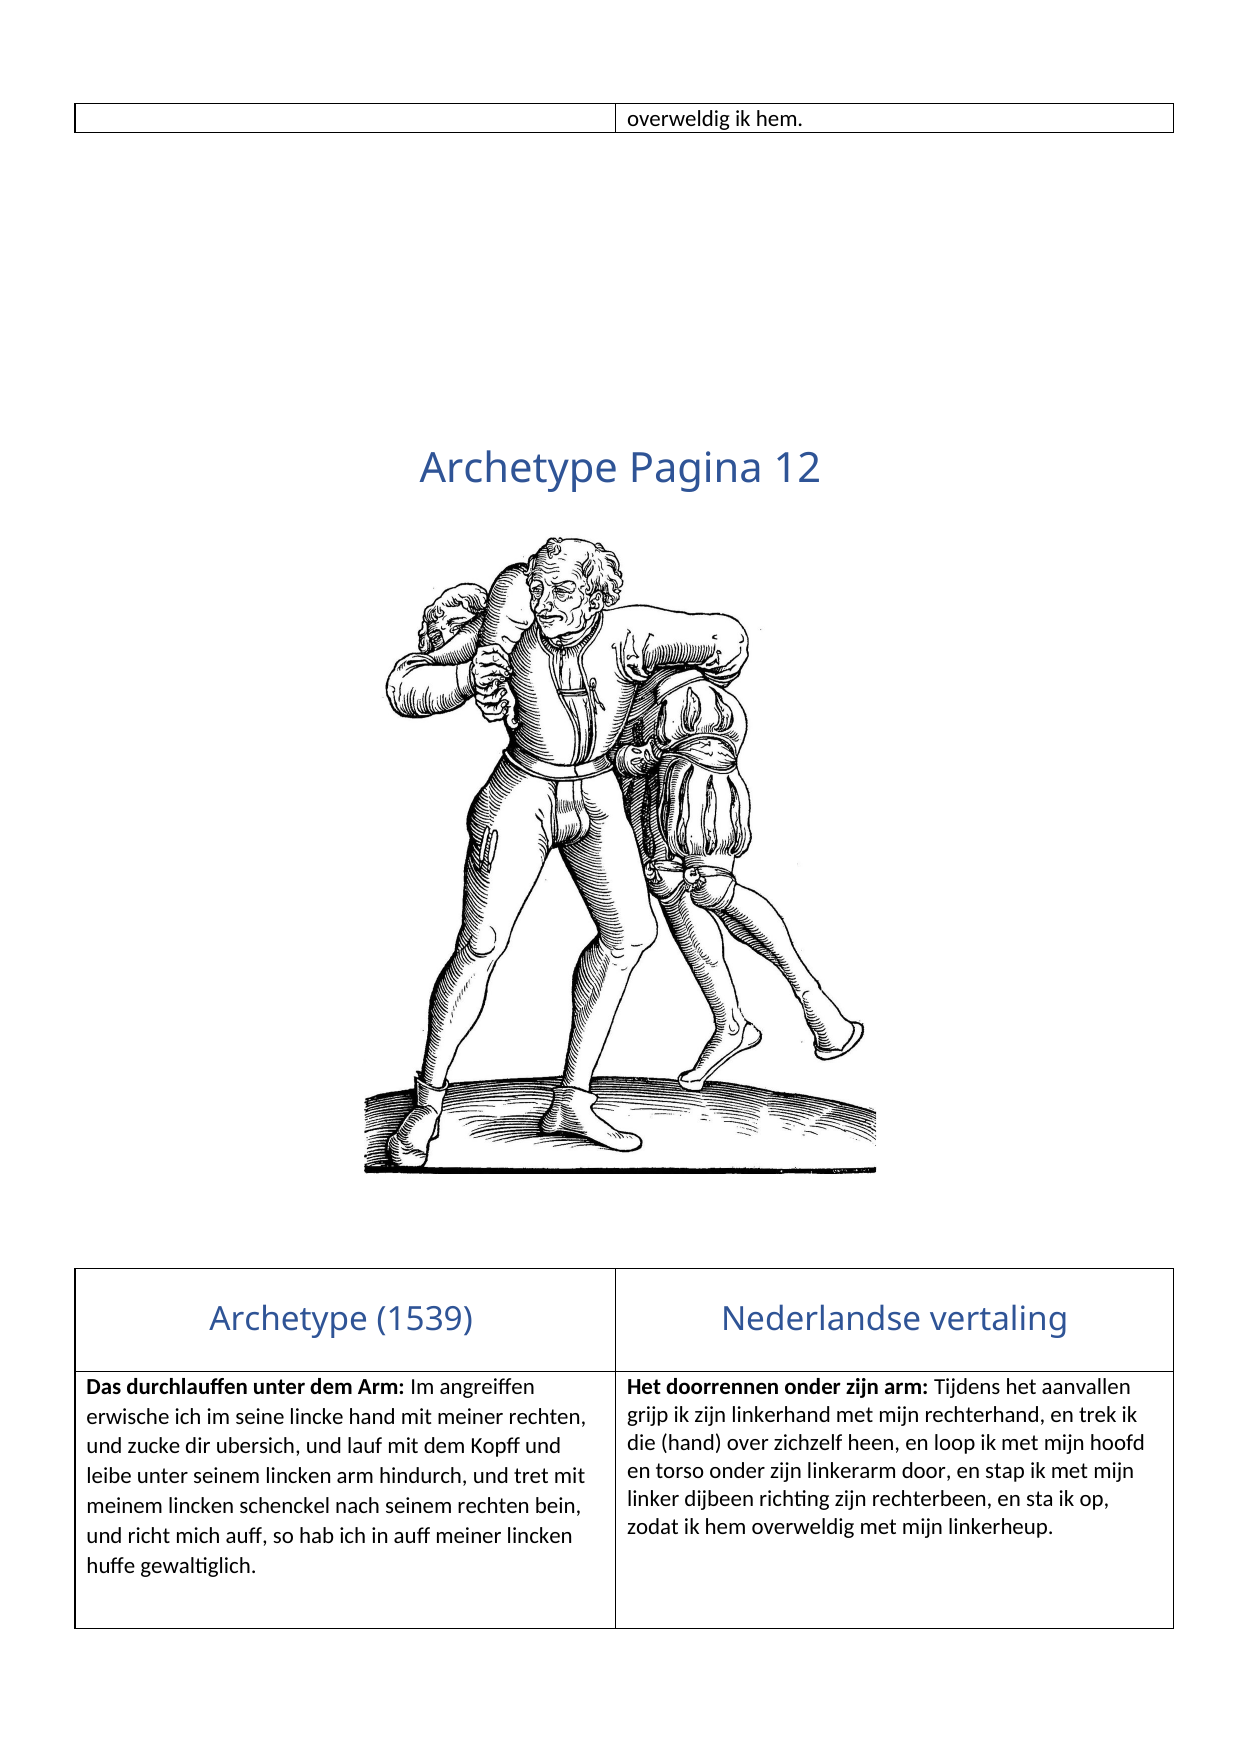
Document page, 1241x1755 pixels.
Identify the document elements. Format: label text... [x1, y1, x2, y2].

table_header Nederlandse vertaling [616, 1269, 1173, 1371]
table_cell overweldig ik hem. [616, 104, 1173, 132]
table_cell Het doorrennen onder zijn arm: Tijdens het aanvallen grijp ik zijn linkerhand met mijn rechterhand, en trek ik die (hand) over zichzelf heen, en loop ik met mijn hoofd en torso onder zijn linkerarm door, en stap ik met mijn linker dijbeen richting zijn rechterbeen, en sta ik op, zodat ik hem overweldig met mijn linkerheup. [616, 1372, 1173, 1628]
picture [364, 498, 877, 1174]
table_cell [76, 104, 615, 132]
subtitle Archetype Pagina 12 [75, 437, 1165, 494]
table_cell Das durchlauffen unter dem Arm: Im angreiffen erwische ich im seine lincke hand mit meiner rechten, und zucke dir ubersich, und lauf mit dem Kopff und leibe unter seinem lincken arm hindurch, und tret mit meinem lincken schenckel nach seinem rechten bein, und richt mich auff, so hab ich in auff meiner lincken huffe gewaltiglich. [76, 1372, 615, 1628]
table_header Archetype (1539) [76, 1269, 615, 1371]
